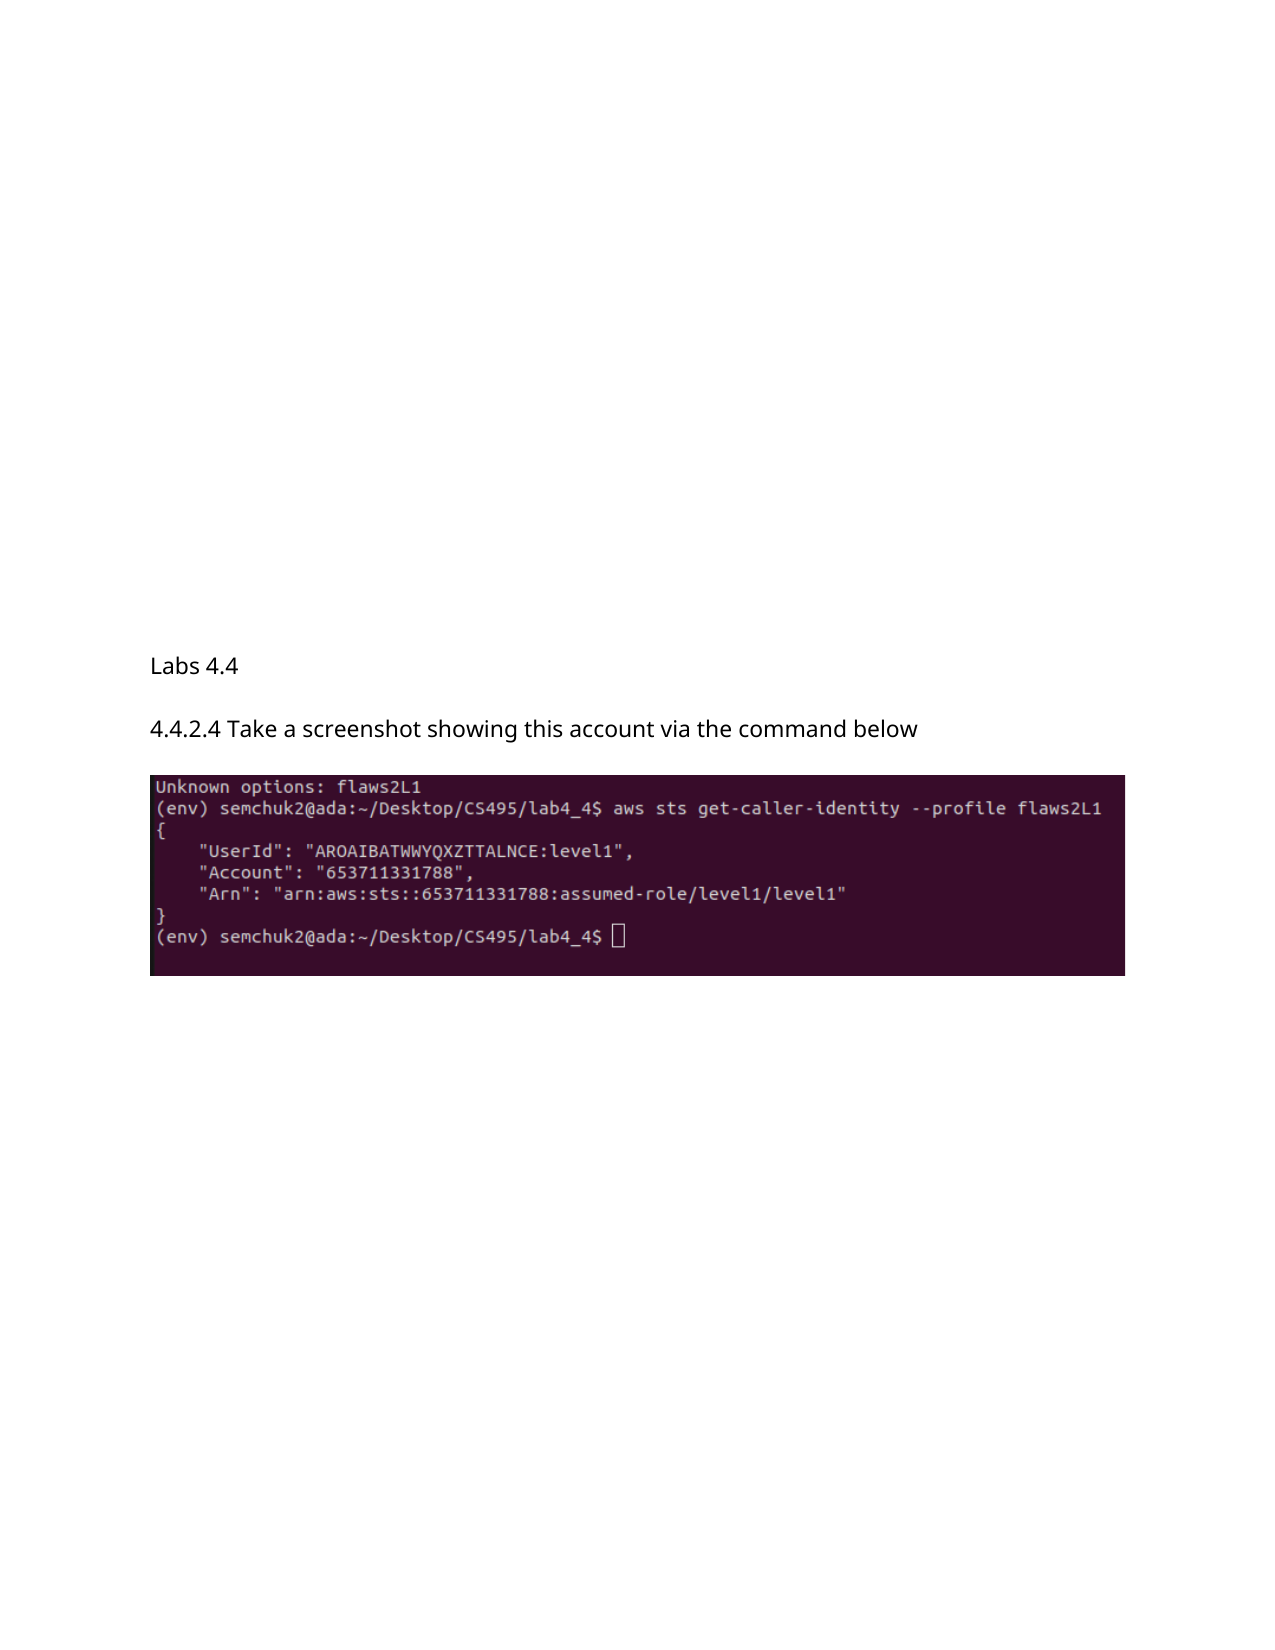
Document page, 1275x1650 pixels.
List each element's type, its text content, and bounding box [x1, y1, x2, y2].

text 4.4.2.4 Take a screenshot showing this account via the command below [150, 712, 1125, 744]
text Labs 4.4 [150, 650, 1125, 681]
picture [150, 775, 1125, 976]
